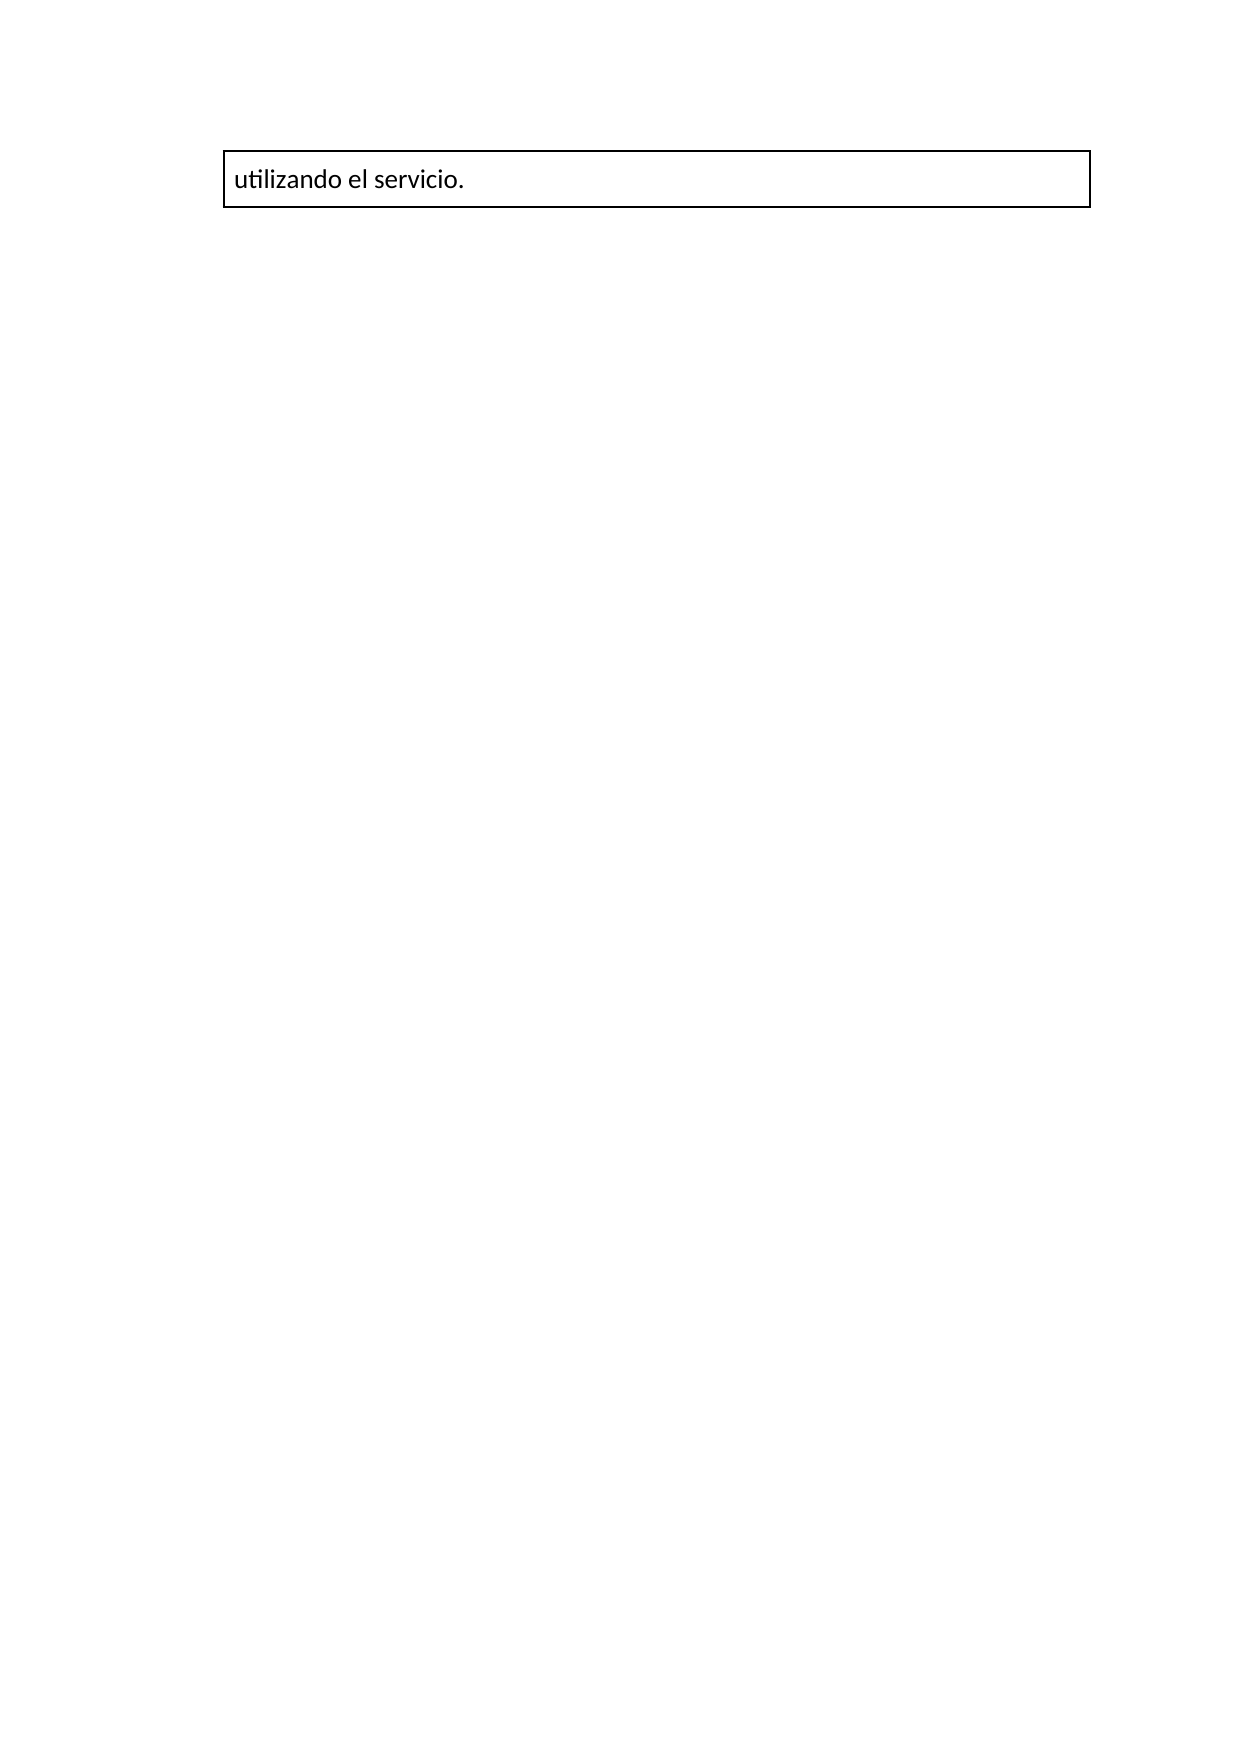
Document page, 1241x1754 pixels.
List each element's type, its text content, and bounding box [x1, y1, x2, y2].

table_cell utilizando el servicio. [225, 152, 1089, 206]
